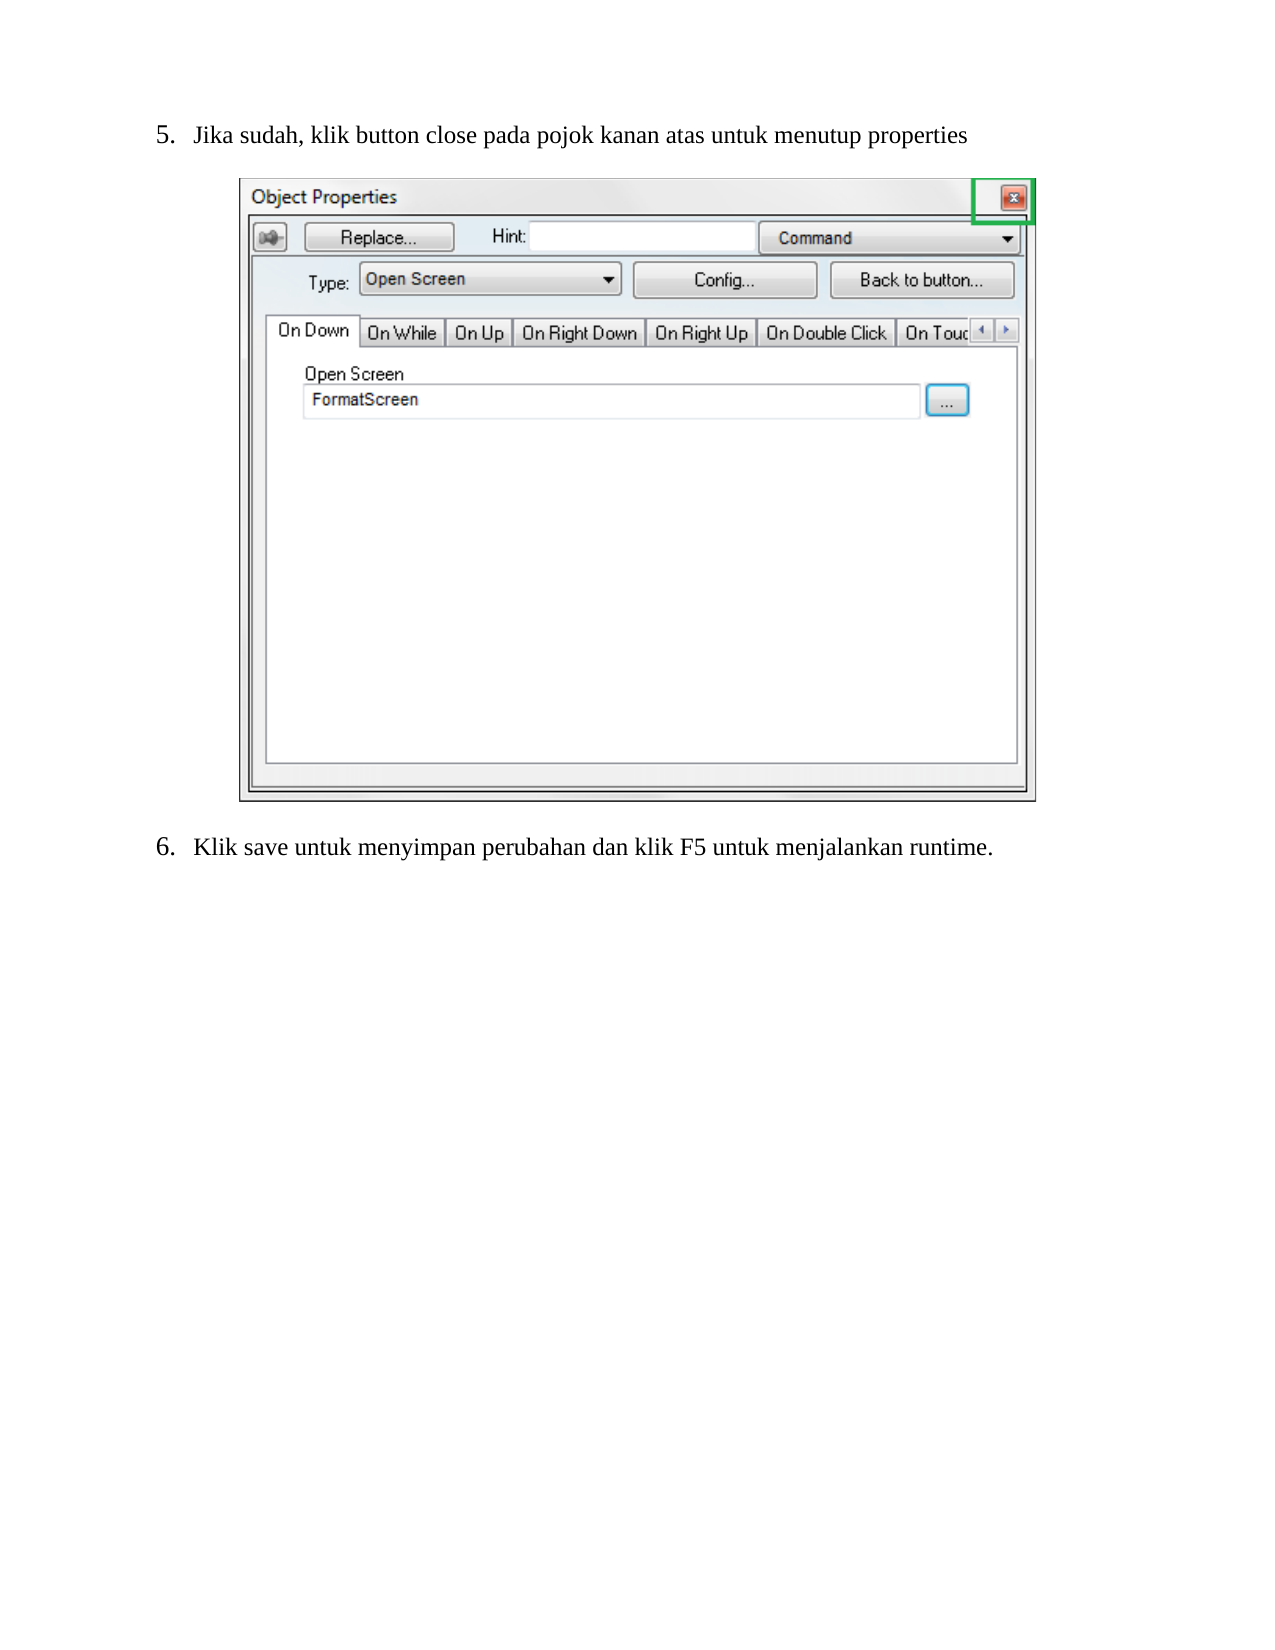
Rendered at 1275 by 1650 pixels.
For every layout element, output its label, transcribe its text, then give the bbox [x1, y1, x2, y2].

picture [239, 178, 1037, 802]
list Klik save untuk menyimpan perubahan dan klik F5 untuk menjalankan runtime. [156, 830, 1157, 861]
list Jika sudah, klik button close pada pojok kanan atas untuk menutup properties [156, 118, 1157, 149]
